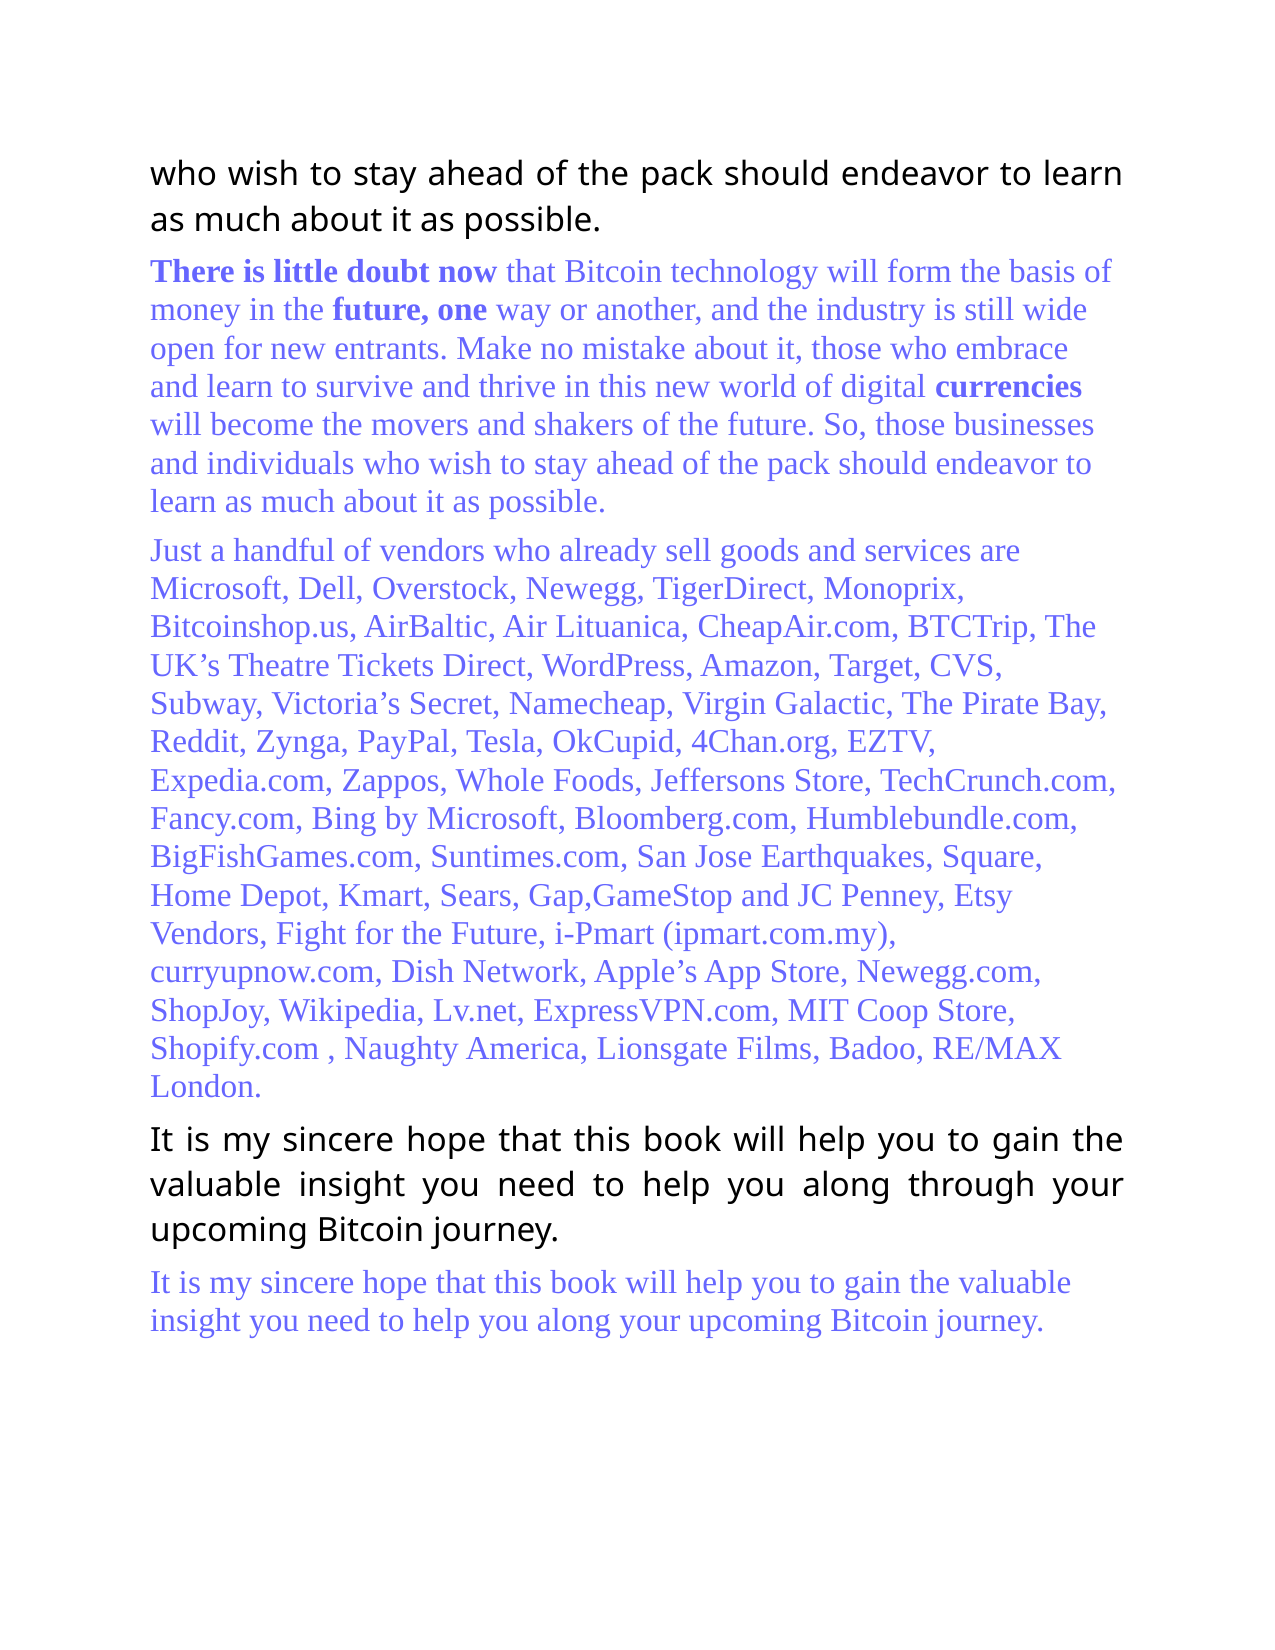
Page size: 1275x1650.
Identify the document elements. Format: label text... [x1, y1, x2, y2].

text It is my sincere hope that this book will help you to gain the valuable insight you need to help you along through your upcoming Bitcoin journey. [150, 1115, 1125, 1252]
text It is my sincere hope that this book will help you to gain the valuable insight you need to help you along your upcoming Bitcoin journey. [150, 1262, 1125, 1339]
text Just a handful of vendors who already sell goods and services are Microsoft, Dell, Overstock, Newegg, TigerDirect, Monoprix, Bitcoinshop.us, AirBaltic, Air Lituanica, CheapAir.com, BTCTrip, The UK’s Theatre Tickets Direct, WordPress, Amazon, Target, CVS, Subway, Victoria’s Secret, Namecheap, Virgin Galactic, The Pirate Bay, Reddit, Zynga, PayPal, Tesla, OkCupid, 4Chan.org, EZTV, Expedia.com, Zappos, Whole Foods, Jeffersons Store, TechCrunch.com, Fancy.com, Bing by Microsoft, Bloomberg.com, Humblebundle.com, BigFishGames.com, Suntimes.com, San Jose Earthquakes, Square, Home Depot, Kmart, Sears, Gap,GameStop and JC Penney, Etsy Vendors, Fight for the Future, i-Pmart (ipmart.com.my), curryupnow.com, Dish Network, Apple’s App Store, Newegg.com, ShopJoy, Wikipedia, Lv.net, ExpressVPN.com, MIT Coop Store, Shopify.com , Naughty America, Lionsgate Films, Badoo, RE/MAX London. [150, 530, 1125, 1105]
text There is little doubt now that Bitcoin technology will form the basis of money in the future, one way or another, and the industry is still wide open for new entrants. Make no mistake about it, those who embrace and learn to survive and thrive in this new world of digital currencies will become the movers and shakers of the future. So, those businesses and individuals who wish to stay ahead of the pack should endeavor to learn as much about it as possible. [150, 251, 1125, 519]
text who wish to stay ahead of the pack should endeavor to learn as much about it as possible. [150, 150, 1125, 241]
